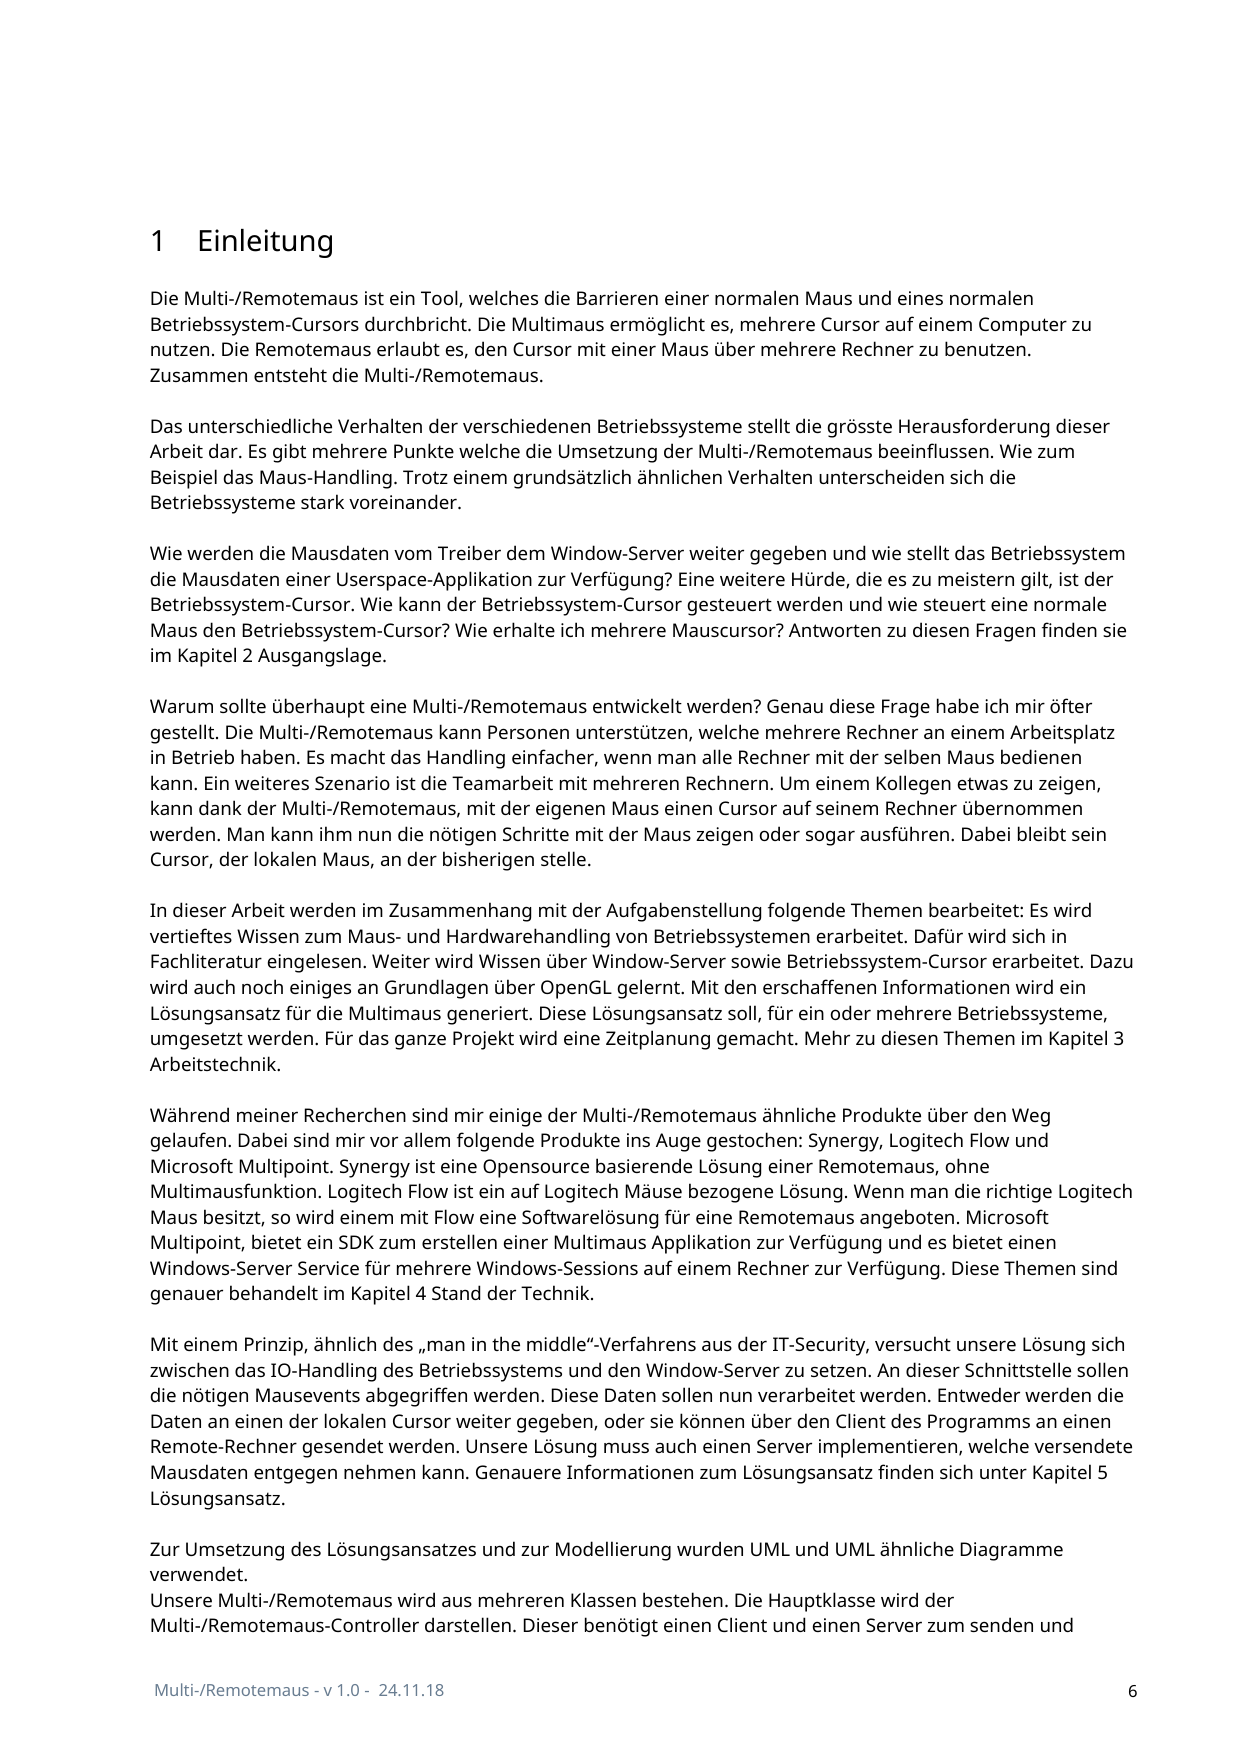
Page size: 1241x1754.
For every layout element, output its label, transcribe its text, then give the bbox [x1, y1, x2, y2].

text Mit einem Prinzip, ähnlich des „man in the middle“-Verfahrens aus der IT-Security, versucht unsere Lösung sich zwischen das IO-Handling des Betriebssystems und den Window-Server zu setzen. An dieser Schnittstelle sollen die nötigen Mausevents abgegriffen werden. Diese Daten sollen nun verarbeitet werden. Entweder werden die Daten an einen der lokalen Cursor weiter gegeben, oder sie können über den Client des Programms an einen Remote-Rechner gesendet werden. Unsere Lösung muss auch einen Server implementieren, welche versendete Mausdaten entgegen nehmen kann. Genauere Informationen zum Lösungsansatz finden sich unter Kapitel 5 Lösungsansatz. [149, 1332, 1136, 1510]
text In dieser Arbeit werden im Zusammenhang mit der Aufgabenstellung folgende Themen bearbeitet: Es wird vertieftes Wissen zum Maus- und Hardwarehandling von Betriebssystemen erarbeitet. Dafür wird sich in Fachliteratur eingelesen. Weiter wird Wissen über Window-Server sowie Betriebssystem-Cursor erarbeitet. Dazu wird auch noch einiges an Grundlagen über OpenGL gelernt. Mit den erschaffenen Informationen wird ein Lösungsansatz für die Multimaus generiert. Diese Lösungsansatz soll, für ein oder mehrere Betriebssysteme, umgesetzt werden. Für das ganze Projekt wird eine Zeitplanung gemacht. Mehr zu diesen Themen im Kapitel 3 Arbeitstechnik. [149, 898, 1136, 1076]
subtitle Einleitung [149, 221, 1136, 260]
text Während meiner Recherchen sind mir einige der Multi-/Remotemaus ähnliche Produkte über den Weg gelaufen. Dabei sind mir vor allem folgende Produkte ins Auge gestochen: Synergy, Logitech Flow und Microsoft Multipoint. Synergy ist eine Opensource basierende Lösung einer Remotemaus, ohne Multimausfunktion. Logitech Flow ist ein auf Logitech Mäuse bezogene Lösung. Wenn man die richtige Logitech Maus besitzt, so wird einem mit Flow eine Softwarelösung für eine Remotemaus angeboten. Microsoft Multipoint, bietet ein SDK zum erstellen einer Multimaus Applikation zur Verfügung und es bietet einen Windows-Server Service für mehrere Windows-Sessions auf einem Rechner zur Verfügung. Diese Themen sind genauer behandelt im Kapitel 4 Stand der Technik. [149, 1102, 1136, 1306]
text Wie werden die Mausdaten vom Treiber dem Window-Server weiter gegeben und wie stellt das Betriebssystem die Mausdaten einer Userspace-Applikation zur Verfügung? Eine weitere Hürde, die es zu meistern gilt, ist der Betriebssystem-Cursor. Wie kann der Betriebssystem-Cursor gesteuert werden und wie steuert eine normale Maus den Betriebssystem-Cursor? Wie erhalte ich mehrere Mauscursor? Antworten zu diesen Fragen finden sie im Kapitel 2 Ausgangslage. [149, 541, 1136, 668]
text Unsere Multi-/Remotemaus wird aus mehreren Klassen bestehen. Die Hauptklasse wird der Multi-/Remotemaus-Controller darstellen. Dieser benötigt einen Client und einen Server zum senden und [149, 1587, 1136, 1638]
text Die Multi-/Remotemaus ist ein Tool, welches die Barrieren einer normalen Maus und eines normalen Betriebssystem-Cursors durchbricht. Die Multimaus ermöglicht es, mehrere Cursor auf einem Computer zu nutzen. Die Remotemaus erlaubt es, den Cursor mit einer Maus über mehrere Rechner zu benutzen. Zusammen entsteht die Multi-/Remotemaus. [149, 285, 1136, 387]
text Zur Umsetzung des Lösungsansatzes und zur Modellierung wurden UML und UML ähnliche Diagramme verwendet. [149, 1536, 1136, 1587]
text Warum sollte überhaupt eine Multi-/Remotemaus entwickelt werden? Genau diese Frage habe ich mir öfter gestellt. Die Multi-/Remotemaus kann Personen unterstützen, welche mehrere Rechner an einem Arbeitsplatz in Betrieb haben. Es macht das Handling einfacher, wenn man alle Rechner mit der selben Maus bedienen kann. Ein weiteres Szenario ist die Teamarbeit mit mehreren Rechnern. Um einem Kollegen etwas zu zeigen, kann dank der Multi-/Remotemaus, mit der eigenen Maus einen Cursor auf seinem Rechner übernommen werden. Man kann ihm nun die nötigen Schritte mit der Maus zeigen oder sogar ausführen. Dabei bleibt sein Cursor, der lokalen Maus, an der bisherigen stelle. [149, 694, 1136, 872]
text Das unterschiedliche Verhalten der verschiedenen Betriebssysteme stellt die grösste Herausforderung dieser Arbeit dar. Es gibt mehrere Punkte welche die Umsetzung der Multi-/Remotemaus beeinflussen. Wie zum Beispiel das Maus-Handling. Trotz einem grundsätzlich ähnlichen Verhalten unterscheiden sich die Betriebssysteme stark voreinander. [149, 413, 1136, 515]
